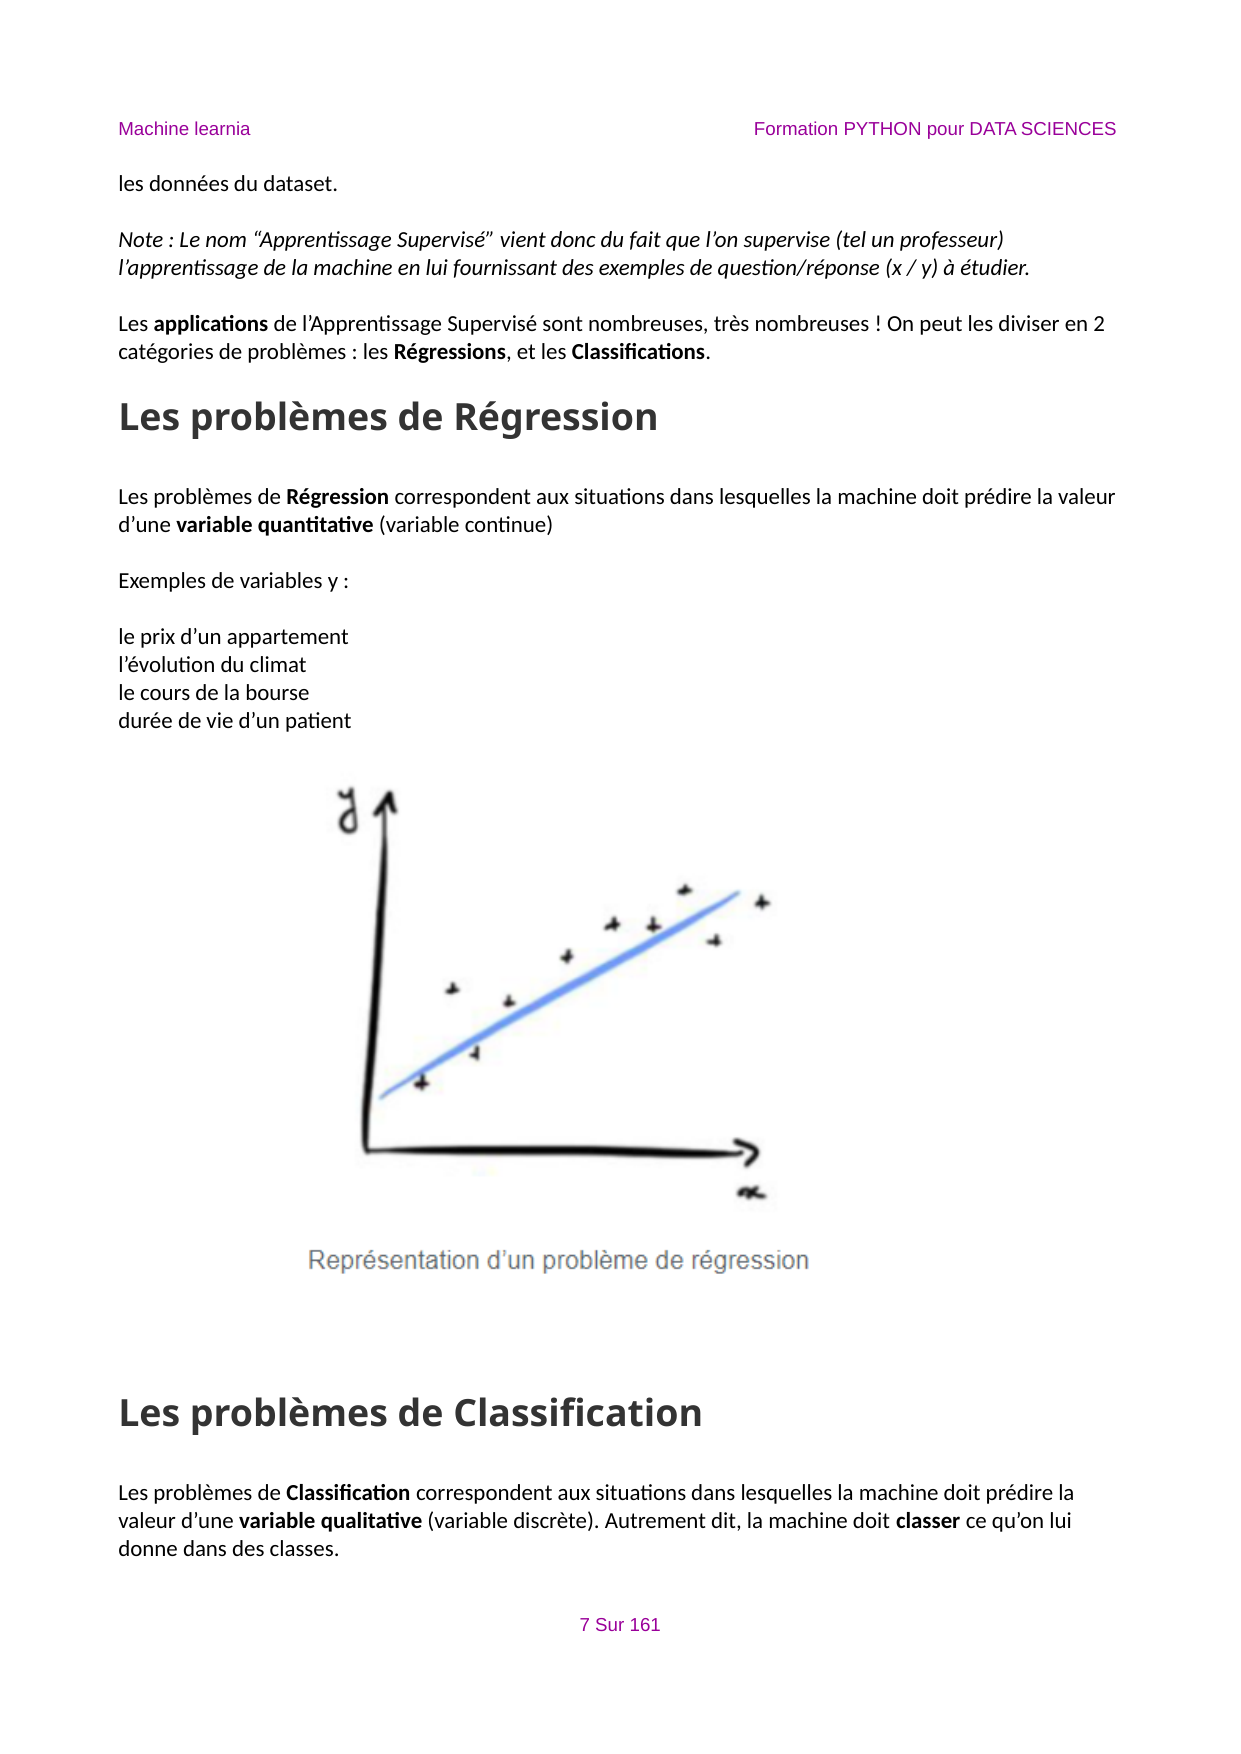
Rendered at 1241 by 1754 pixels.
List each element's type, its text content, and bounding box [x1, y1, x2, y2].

picture [250, 759, 856, 1299]
subtitle Les problèmes de Classification [118, 1387, 1122, 1438]
text les données du dataset. [118, 169, 1122, 197]
text durée de vie d’un patient [118, 706, 1122, 734]
text Les problèmes de Régression correspondent aux situations dans lesquelles la machine doit prédire la valeur d’une variable quantitative (variable continue) [118, 482, 1122, 538]
text le cours de la bourse [118, 678, 1122, 706]
text Les problèmes de Classification correspondent aux situations dans lesquelles la machine doit prédire la valeur d’une variable qualitative (variable discrète). Autrement dit, la machine doit classer ce qu’on lui donne dans des classes. [118, 1478, 1122, 1562]
text Note : Le nom “Apprentissage Supervisé” vient donc du fait que l’on supervise (tel un professeur) l’apprentissage de la machine en lui fournissant des exemples de question/réponse (x / y) à étudier. [118, 225, 1122, 281]
subtitle Les problèmes de Régression [118, 390, 1122, 441]
text l’évolution du climat [118, 650, 1122, 678]
text Exemples de variables y : [118, 566, 1122, 594]
text Les applications de l’Apprentissage Supervisé sont nombreuses, très nombreuses ! On peut les diviser en 2 catégories de problèmes : les Régressions, et les Classifications. [118, 309, 1122, 365]
text le prix d’un appartement [118, 622, 1122, 650]
